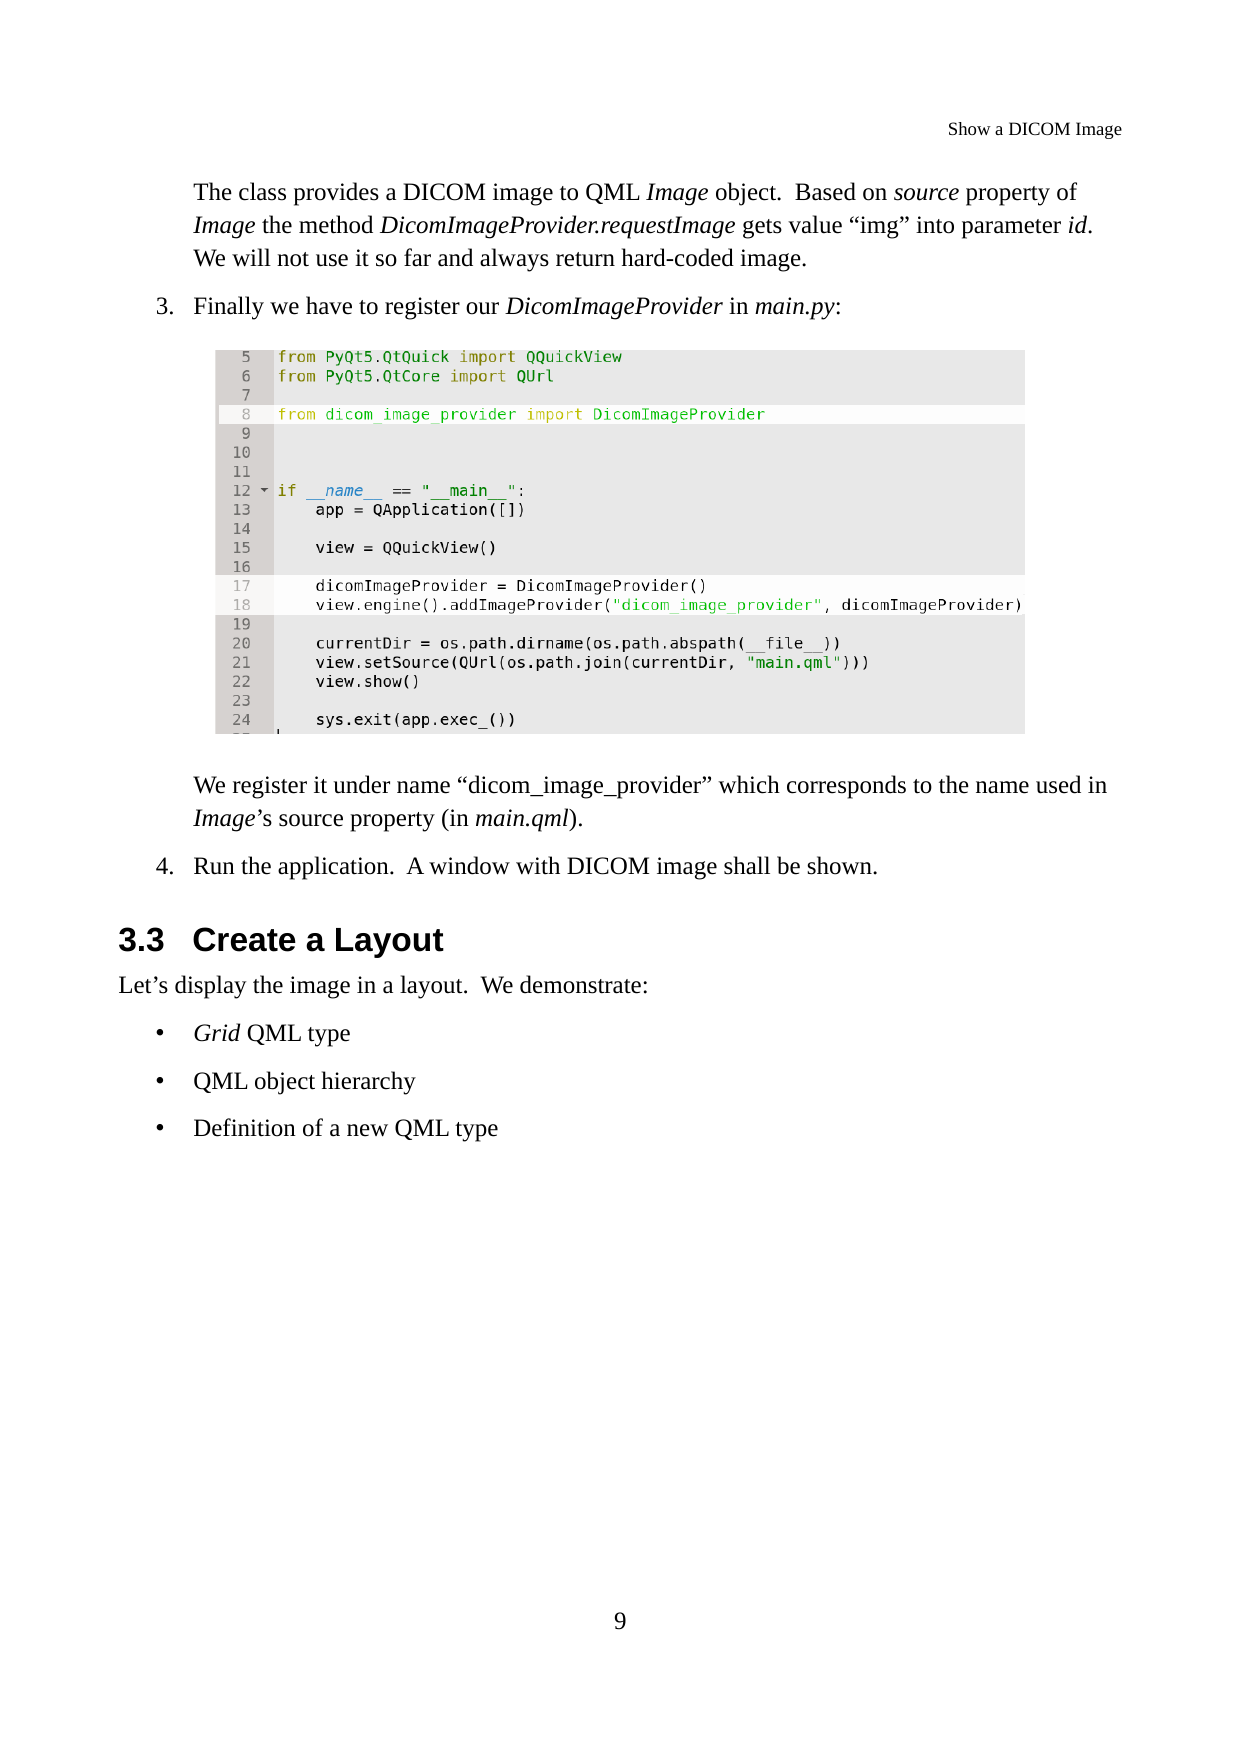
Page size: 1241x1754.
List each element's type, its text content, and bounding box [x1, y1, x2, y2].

text Let’s display the image in a layout. We demonstrate: [118, 971, 1122, 999]
list Definition of a new QML type [156, 1113, 1122, 1142]
picture [215, 350, 1025, 734]
list Grid QML type [156, 1018, 1122, 1047]
list Finally we have to register our DicomImageProvider in main.py: [156, 291, 1122, 319]
list The class provides a DICOM image to QML Image object. Based on source property of Image the method DicomImageProvider.requestImage gets value “img” into parameter id. We will not use it so far and always return hard-coded image. [156, 177, 1122, 272]
list We register it under name “dicom_image_provider” which corresponds to the name used in Image’s source property (in main.qml). [156, 770, 1122, 832]
subtitle Create a Layout [118, 919, 1122, 958]
list Run the application. A window with DICOM image shall be shown. [156, 851, 1122, 880]
list QML object hierarchy [156, 1066, 1122, 1094]
